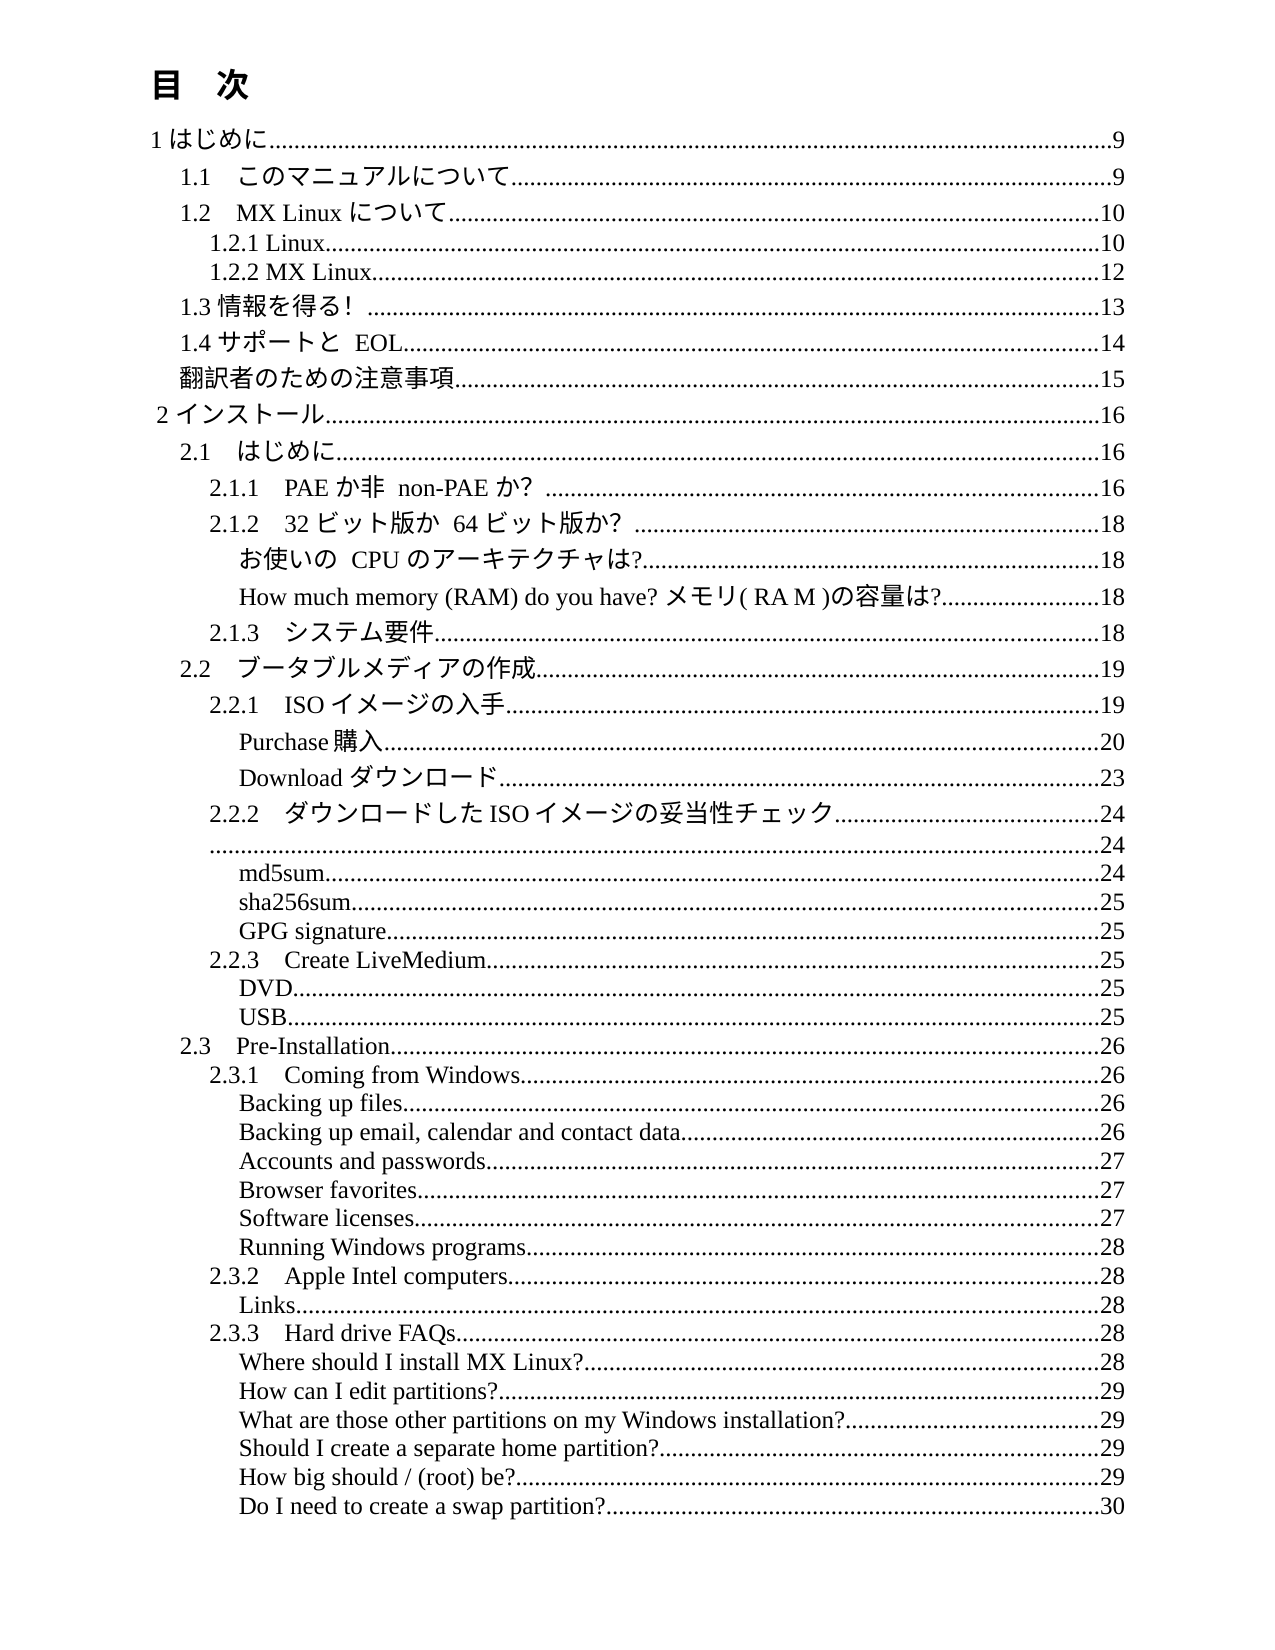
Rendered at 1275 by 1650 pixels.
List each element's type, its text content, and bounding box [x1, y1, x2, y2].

text 2.2.1 ISO イメージの入手 19 [209, 685, 1125, 721]
text Links 28 [238, 1290, 1125, 1318]
text Download ダウンロード 23 [238, 757, 1125, 793]
text 1.2.2 MX Linux 12 [209, 257, 1125, 286]
text 2.1.3 システム要件 18 [209, 612, 1125, 648]
text 翻訳者のための注意事項 15 [179, 358, 1125, 395]
text How big should / (root) be? 29 [238, 1462, 1125, 1491]
text 1.2 MX Linux について 10 [448, 192, 1125, 198]
text USB 25 [238, 1002, 1125, 1031]
text Software licenses 27 [238, 1203, 1125, 1232]
text 2.1.1 PAE か非 non-PAE か？ 16 [209, 467, 1125, 503]
text 1.3 情報を得る！ 13 [179, 286, 217, 322]
text 2.2.3 Create LiveMedium 25 [209, 945, 1125, 973]
text GPG signature 25 [238, 916, 1125, 945]
text How can I edit partitions? 29 [238, 1376, 1125, 1405]
text 24 [209, 830, 1125, 858]
text 2.1.2 32 ビット版か 64 ビット版か？ 18 [209, 503, 1125, 540]
text 1 はじめに 9 [269, 120, 1125, 156]
text 2.2 ブータブルメディアの作成 19 [179, 648, 1125, 685]
text Running Windows programs 28 [238, 1232, 1125, 1261]
subtitle 目 次 [150, 59, 1125, 107]
text Where should I install MX Linux? 28 [238, 1347, 1125, 1376]
text Backing up email, calendar and contact data 26 [238, 1117, 1125, 1146]
text Do I need to create a swap partition? 30 [238, 1491, 1125, 1520]
text sha256sum 25 [238, 887, 1125, 916]
text 1.4 サポートと EOL 14 [179, 322, 217, 358]
text お使いの CPU のアーキテクチャは? 18 [238, 540, 1125, 576]
text Backing up files 26 [238, 1088, 1125, 1117]
text 1.1 このマニュアルについて 9 [179, 156, 236, 192]
text Should I create a separate home partition? 29 [238, 1433, 1125, 1462]
text What are those other partitions on my Windows installation? 29 [238, 1405, 1125, 1433]
text 2.1 はじめに 16 [179, 431, 236, 467]
text Purchase購入 20 [238, 721, 1125, 757]
text 1.3 情報を得る！ 13 [367, 286, 1125, 292]
text Browser favorites 27 [238, 1175, 1125, 1203]
text 1.1 このマニュアルについて 9 [511, 156, 1125, 192]
text DVD 25 [238, 973, 1125, 1002]
text 2.2.2 ダウンロードしたISOイメージの妥当性チェック 24 [209, 793, 1125, 830]
text 2.1 はじめに 16 [336, 431, 1125, 437]
text 1.2.1 Linux 10 [209, 228, 1125, 257]
text 2 インストール 16 [325, 395, 1125, 400]
text md5sum 24 [238, 858, 1125, 887]
text How much memory (RAM) do you have? メモリ( RA M )の容量は? 18 [238, 576, 1125, 612]
text 1.2 MX Linux について 10 [179, 192, 348, 228]
text Accounts and passwords 27 [238, 1146, 1125, 1175]
text 2.3.2 Apple Intel computers 28 [209, 1261, 1125, 1290]
text 2.3.1 Coming from Windows 26 [209, 1060, 1125, 1088]
text 1.4 サポートと EOL 14 [354, 322, 1125, 358]
text 2.3.3 Hard drive FAQs 28 [209, 1318, 1125, 1347]
